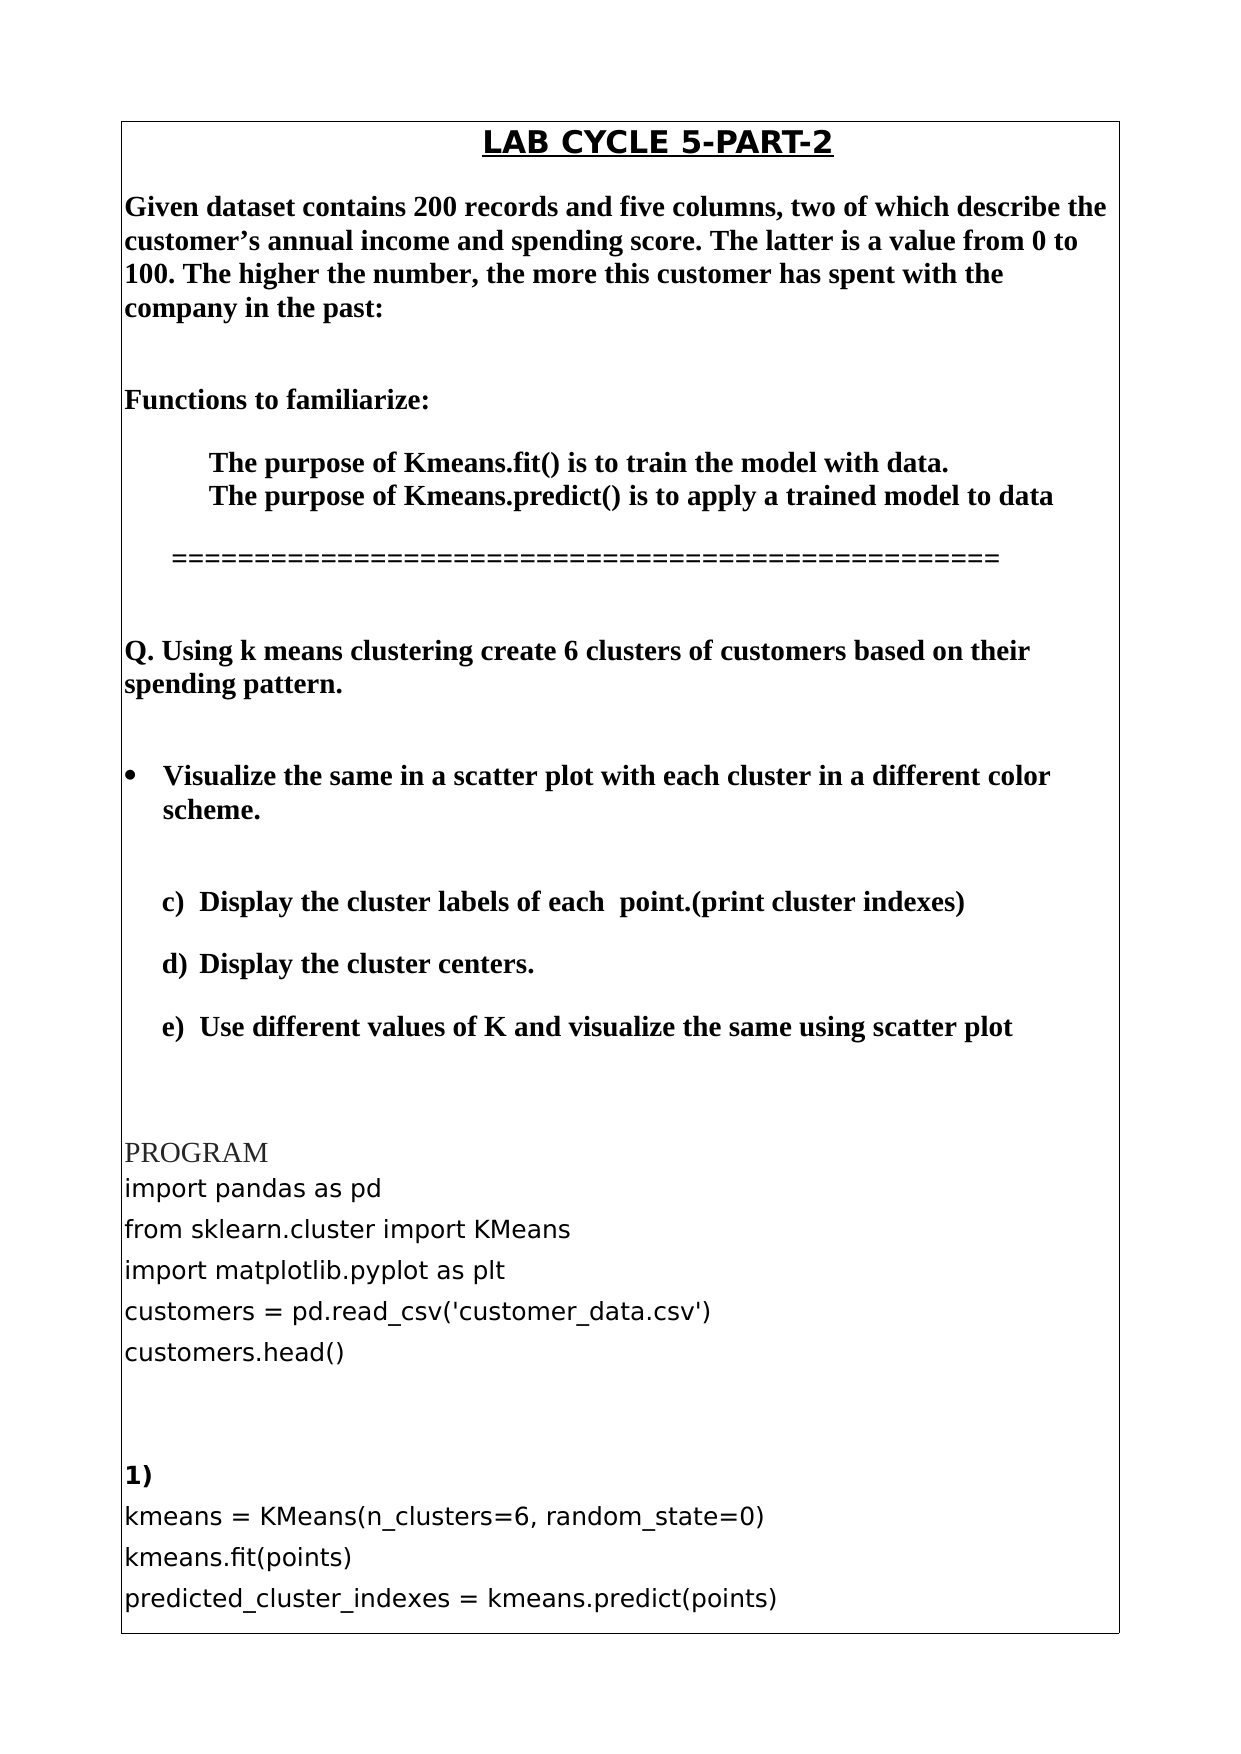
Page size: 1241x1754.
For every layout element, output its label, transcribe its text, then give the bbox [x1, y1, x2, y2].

text customers.head() [124, 1338, 1116, 1367]
text kmeans.fit(points) [124, 1543, 1116, 1573]
text Q. Using k means clustering create 6 clusters of customers based on their spending pattern. [124, 633, 1116, 700]
text from sklearn.cluster import KMeans [124, 1215, 1116, 1244]
text ================================================== [171, 541, 1116, 574]
text Functions to familiarize: [124, 382, 1116, 416]
list Visualize the same in a scatter plot with each cluster in a different color scheme. [125, 758, 1116, 826]
list Use different values of K and visualize the same using scatter plot [162, 1009, 1116, 1043]
text PROGRAM [124, 1135, 1116, 1168]
list Display the cluster labels of each point.(print cluster indexes) [162, 884, 1116, 917]
text predicted_cluster_indexes = kmeans.predict(points) [124, 1584, 1116, 1614]
list Display the cluster centers. [162, 947, 1116, 980]
text import matplotlib.pyplot as plt [124, 1256, 1116, 1285]
text The purpose of Kmeans.fit() is to train the model with data. [208, 445, 1116, 478]
text Given dataset contains 200 records and five columns, two of which describe the customer’s annual income and spending score. The latter is a value from 0 to 100. The higher the number, the more this customer has spent with the company in the past: [124, 189, 1116, 324]
text LAB CYCLE 5-PART-2 [199, 124, 1116, 160]
text kmeans = KMeans(n_clusters=6, random_state=0) [124, 1502, 1116, 1532]
text 1) [124, 1461, 1116, 1491]
text The purpose of Kmeans.predict() is to apply a trained model to data [208, 478, 1116, 512]
text import pandas as pd [124, 1174, 1116, 1203]
text customers = pd.read_csv('customer_data.csv') [124, 1297, 1116, 1326]
